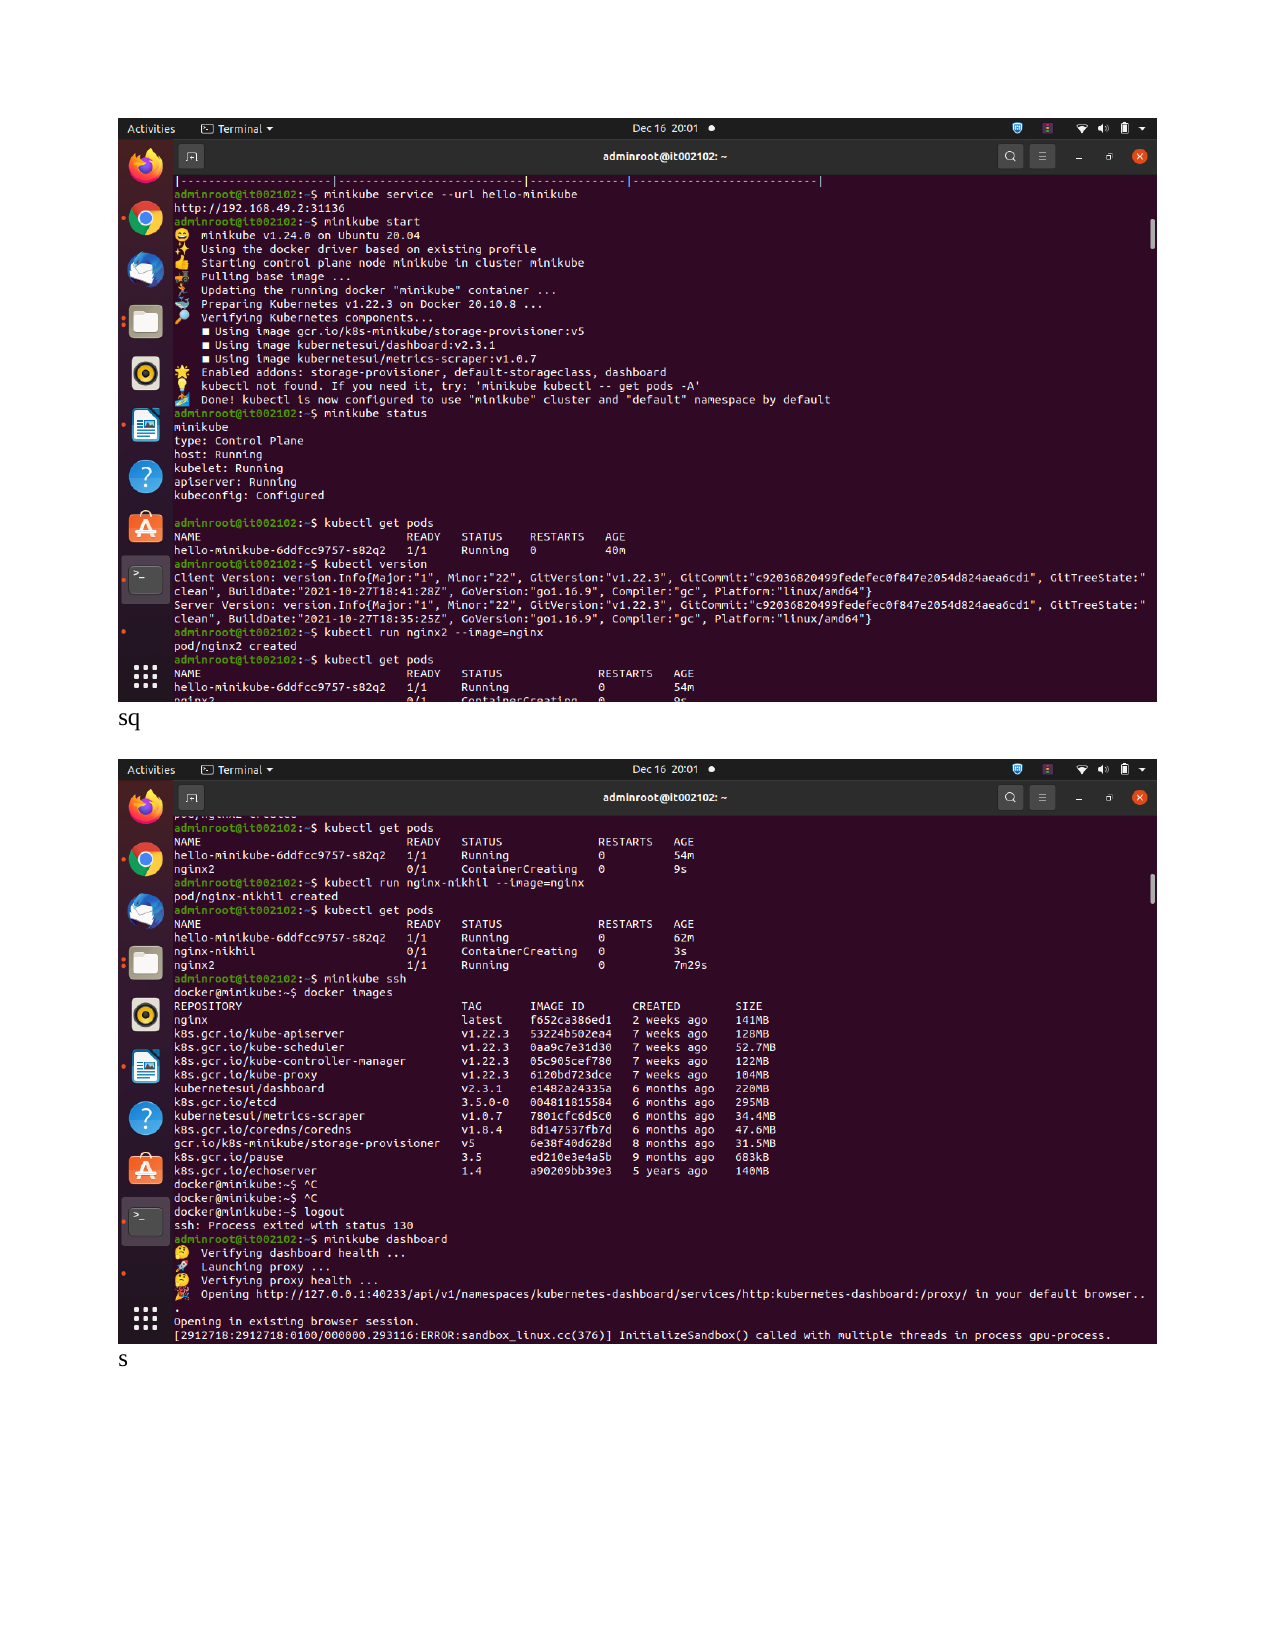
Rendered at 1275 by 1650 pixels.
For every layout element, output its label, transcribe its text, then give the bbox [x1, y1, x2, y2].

picture [118, 118, 1157, 702]
text s [118, 1344, 1157, 1372]
text sq [118, 702, 1157, 731]
picture [118, 759, 1157, 1344]
